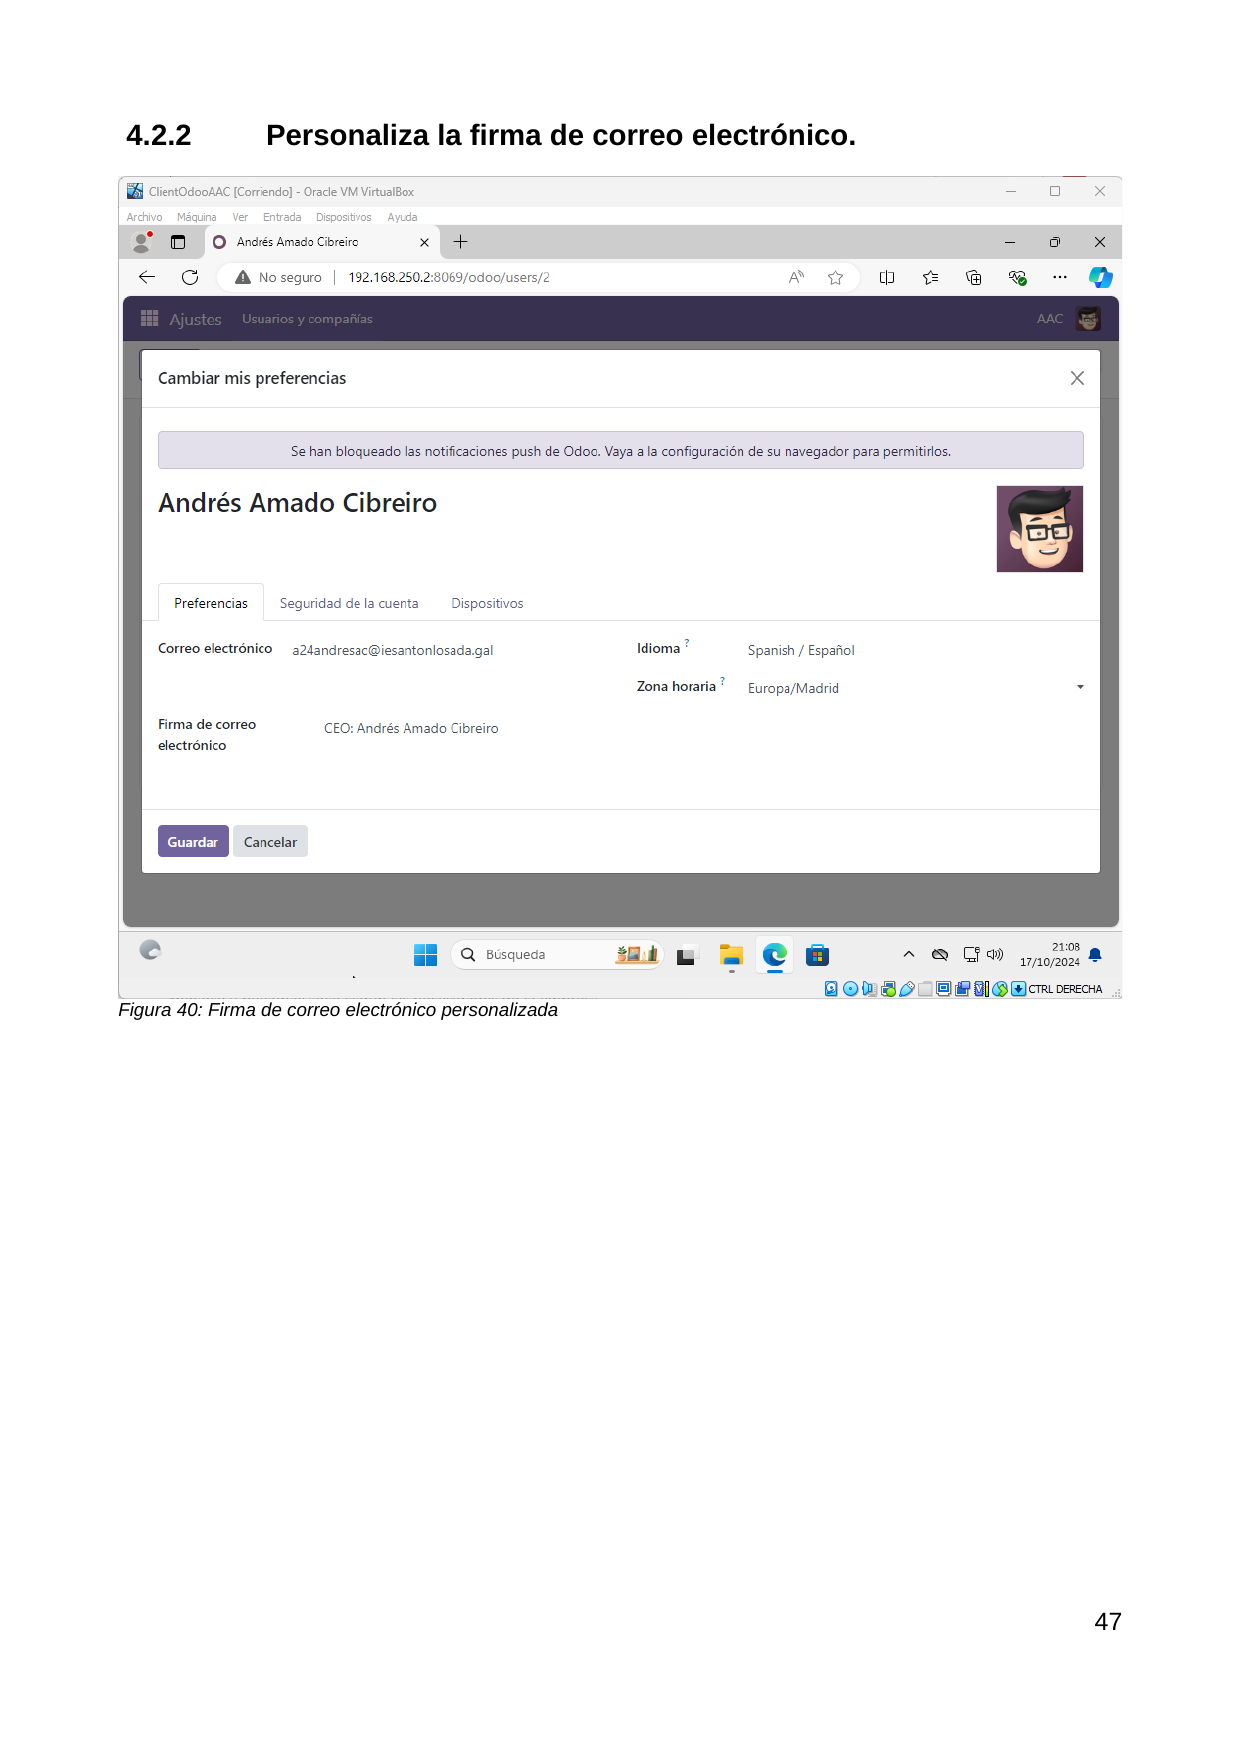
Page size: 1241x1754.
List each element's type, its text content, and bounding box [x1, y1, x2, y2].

text Figura 40: Firma de correo electrónico personalizada [118, 999, 1122, 1020]
picture [118, 176, 1123, 999]
subtitle Personaliza la firma de correo electrónico. [118, 118, 1122, 152]
